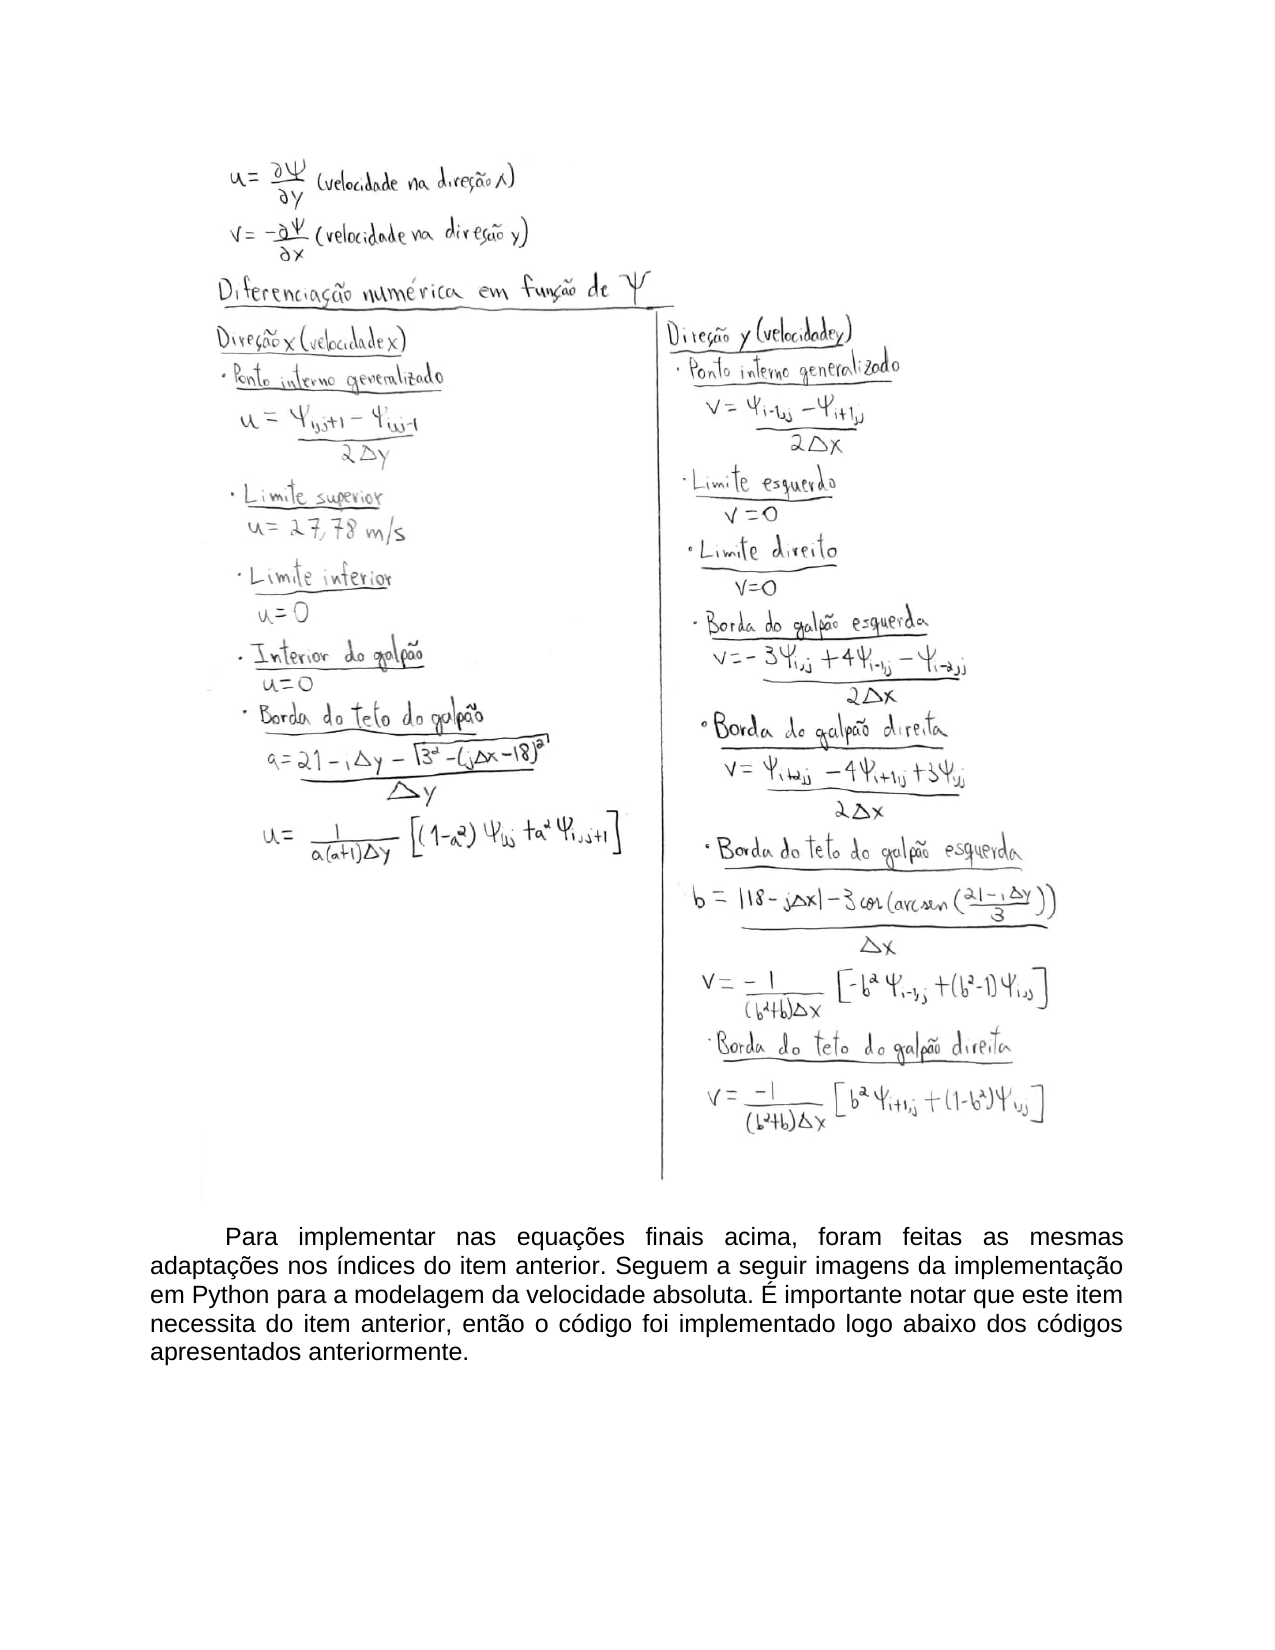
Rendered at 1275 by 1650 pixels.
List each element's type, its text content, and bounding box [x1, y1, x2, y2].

text Para implementar nas equações finais acima, foram feitas as mesmas adaptações nos índices do item anterior. Seguem a seguir imagens da implementação em Python para a modelagem da velocidade absoluta. É importante notar que este item necessita do item anterior, então o código foi implementado logo abaixo dos códigos apresentados anteriormente. [150, 1222, 1125, 1366]
picture [200, 150, 1075, 1202]
